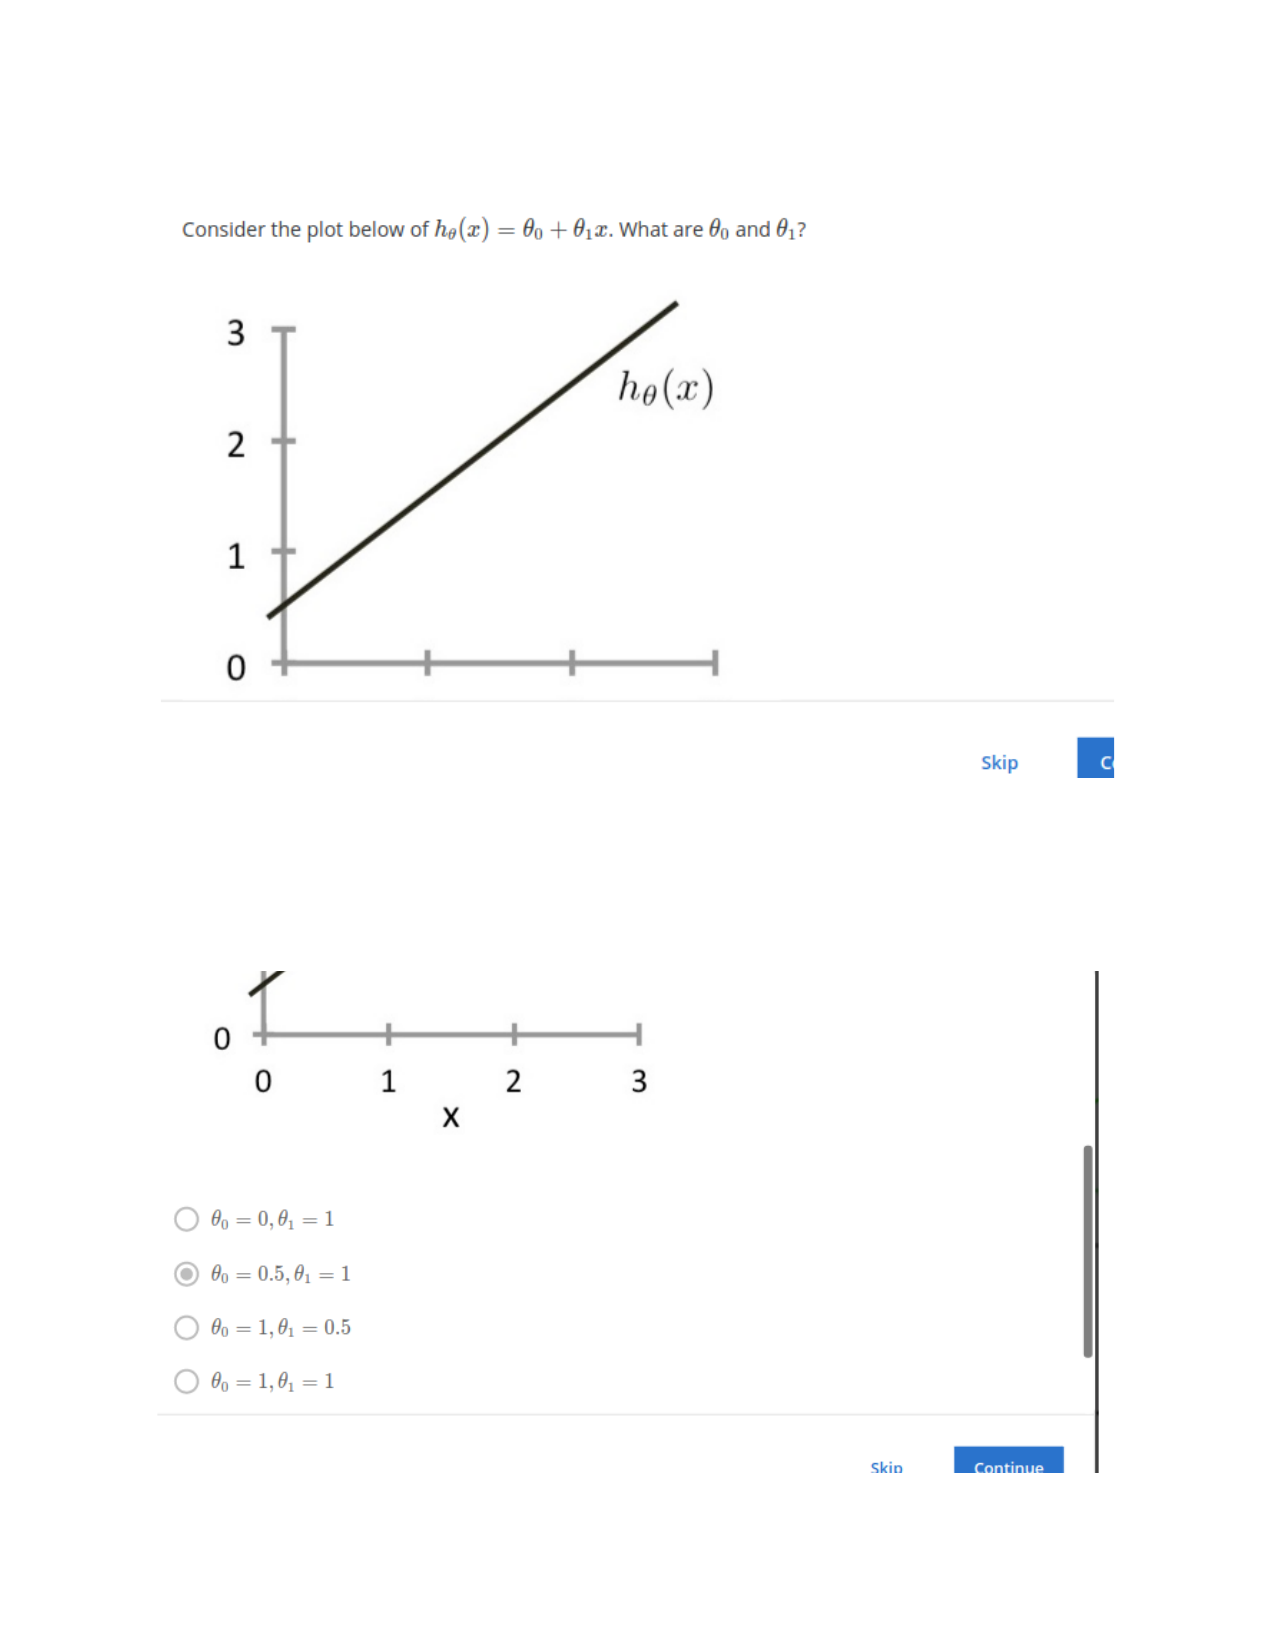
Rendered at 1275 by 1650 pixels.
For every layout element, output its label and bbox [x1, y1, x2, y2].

picture [160, 204, 1115, 778]
picture [157, 971, 1099, 1473]
